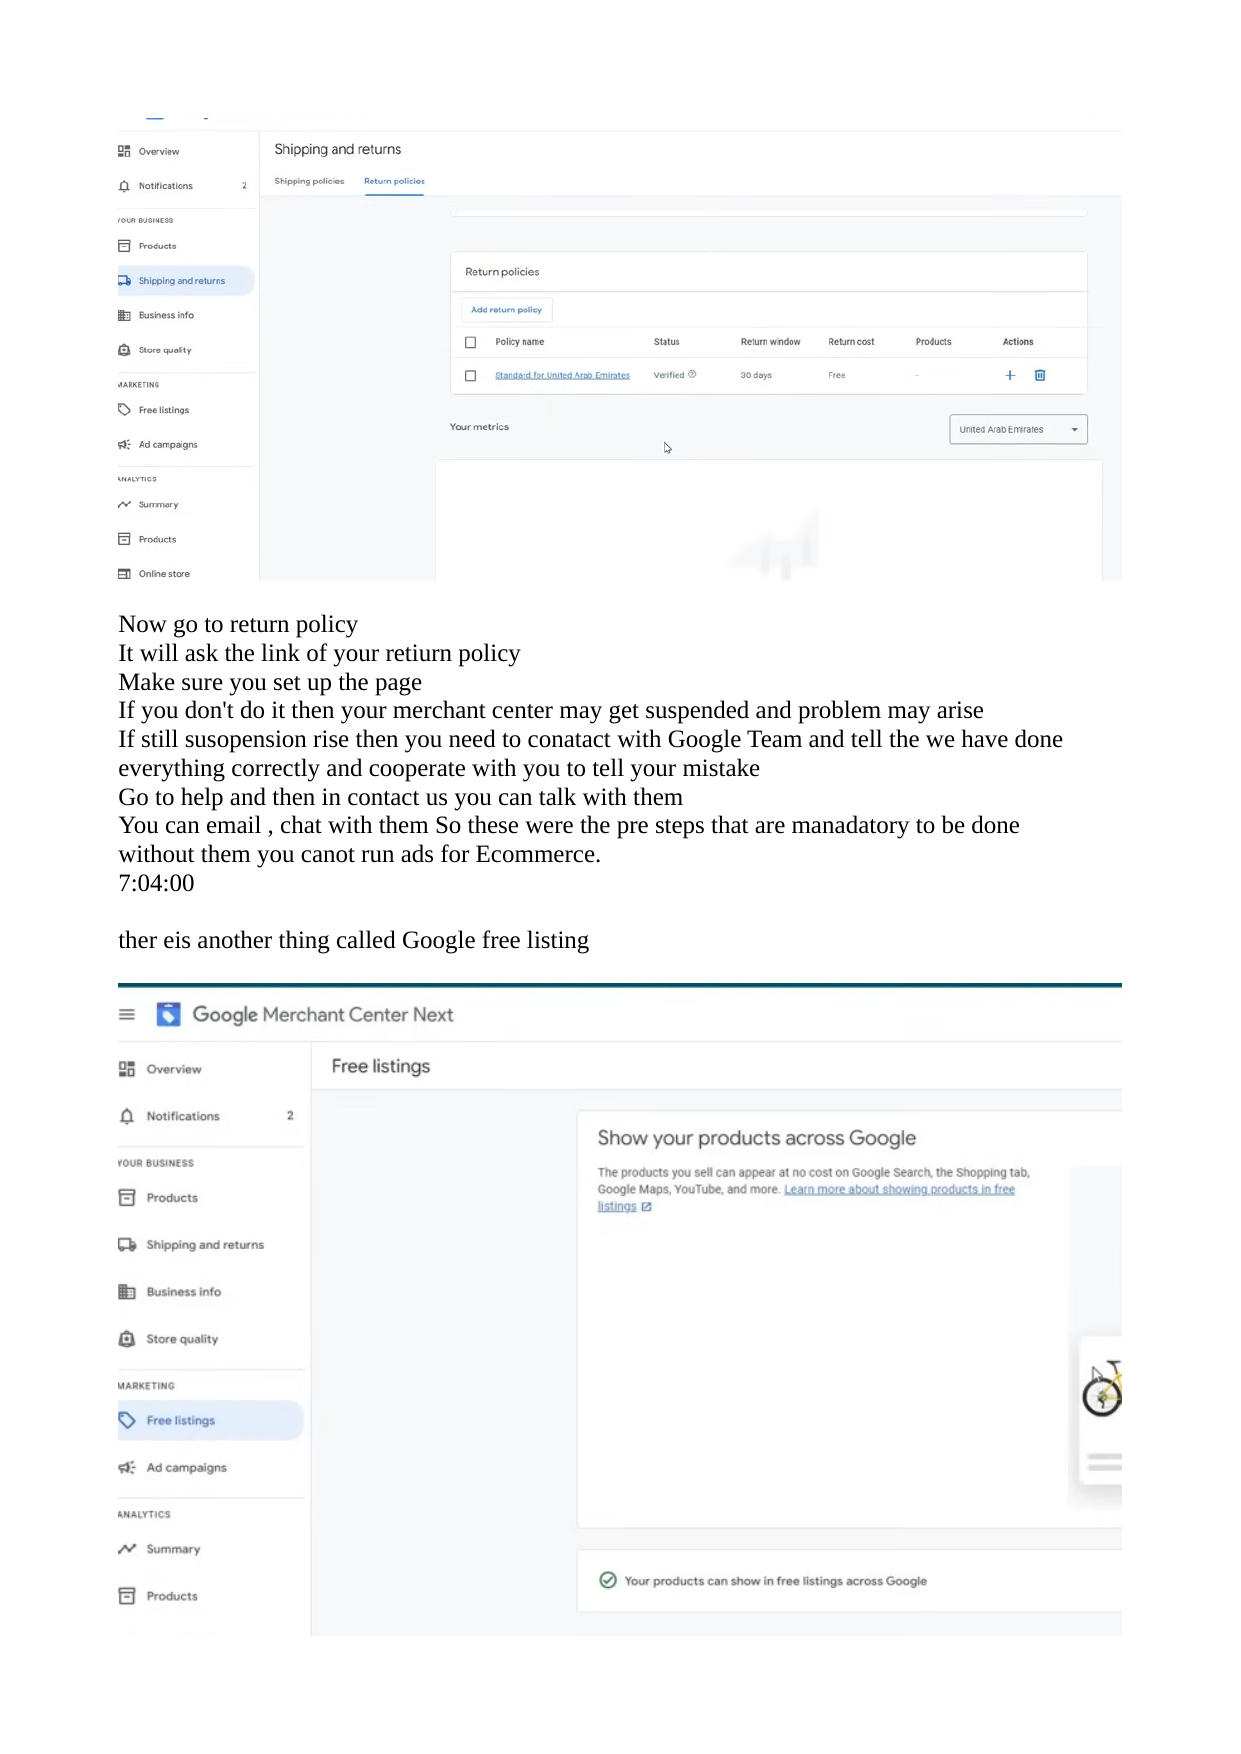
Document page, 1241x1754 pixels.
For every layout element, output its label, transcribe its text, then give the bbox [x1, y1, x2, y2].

text without them you canot run ads for Ecommerce. [118, 839, 1122, 868]
picture [118, 118, 1122, 581]
picture [118, 983, 1122, 1636]
text Make sure you set up the page [118, 667, 1122, 696]
text ther eis another thing called Google free listing [118, 926, 1122, 954]
text It will ask the link of your retiurn policy [118, 638, 1122, 667]
text If still susopension rise then you need to conatact with Google Team and tell the we have done everything correctly and cooperate with you to tell your mistake [118, 724, 1122, 782]
text If you don't do it then your merchant center may get suspended and problem may arise [118, 696, 1122, 724]
text Now go to return policy [118, 609, 1122, 638]
text 7:04:00 [118, 868, 1122, 897]
text Go to help and then in contact us you can talk with them [118, 782, 1122, 811]
text You can email , chat with them So these were the pre steps that are manadatory to be done [118, 811, 1122, 839]
